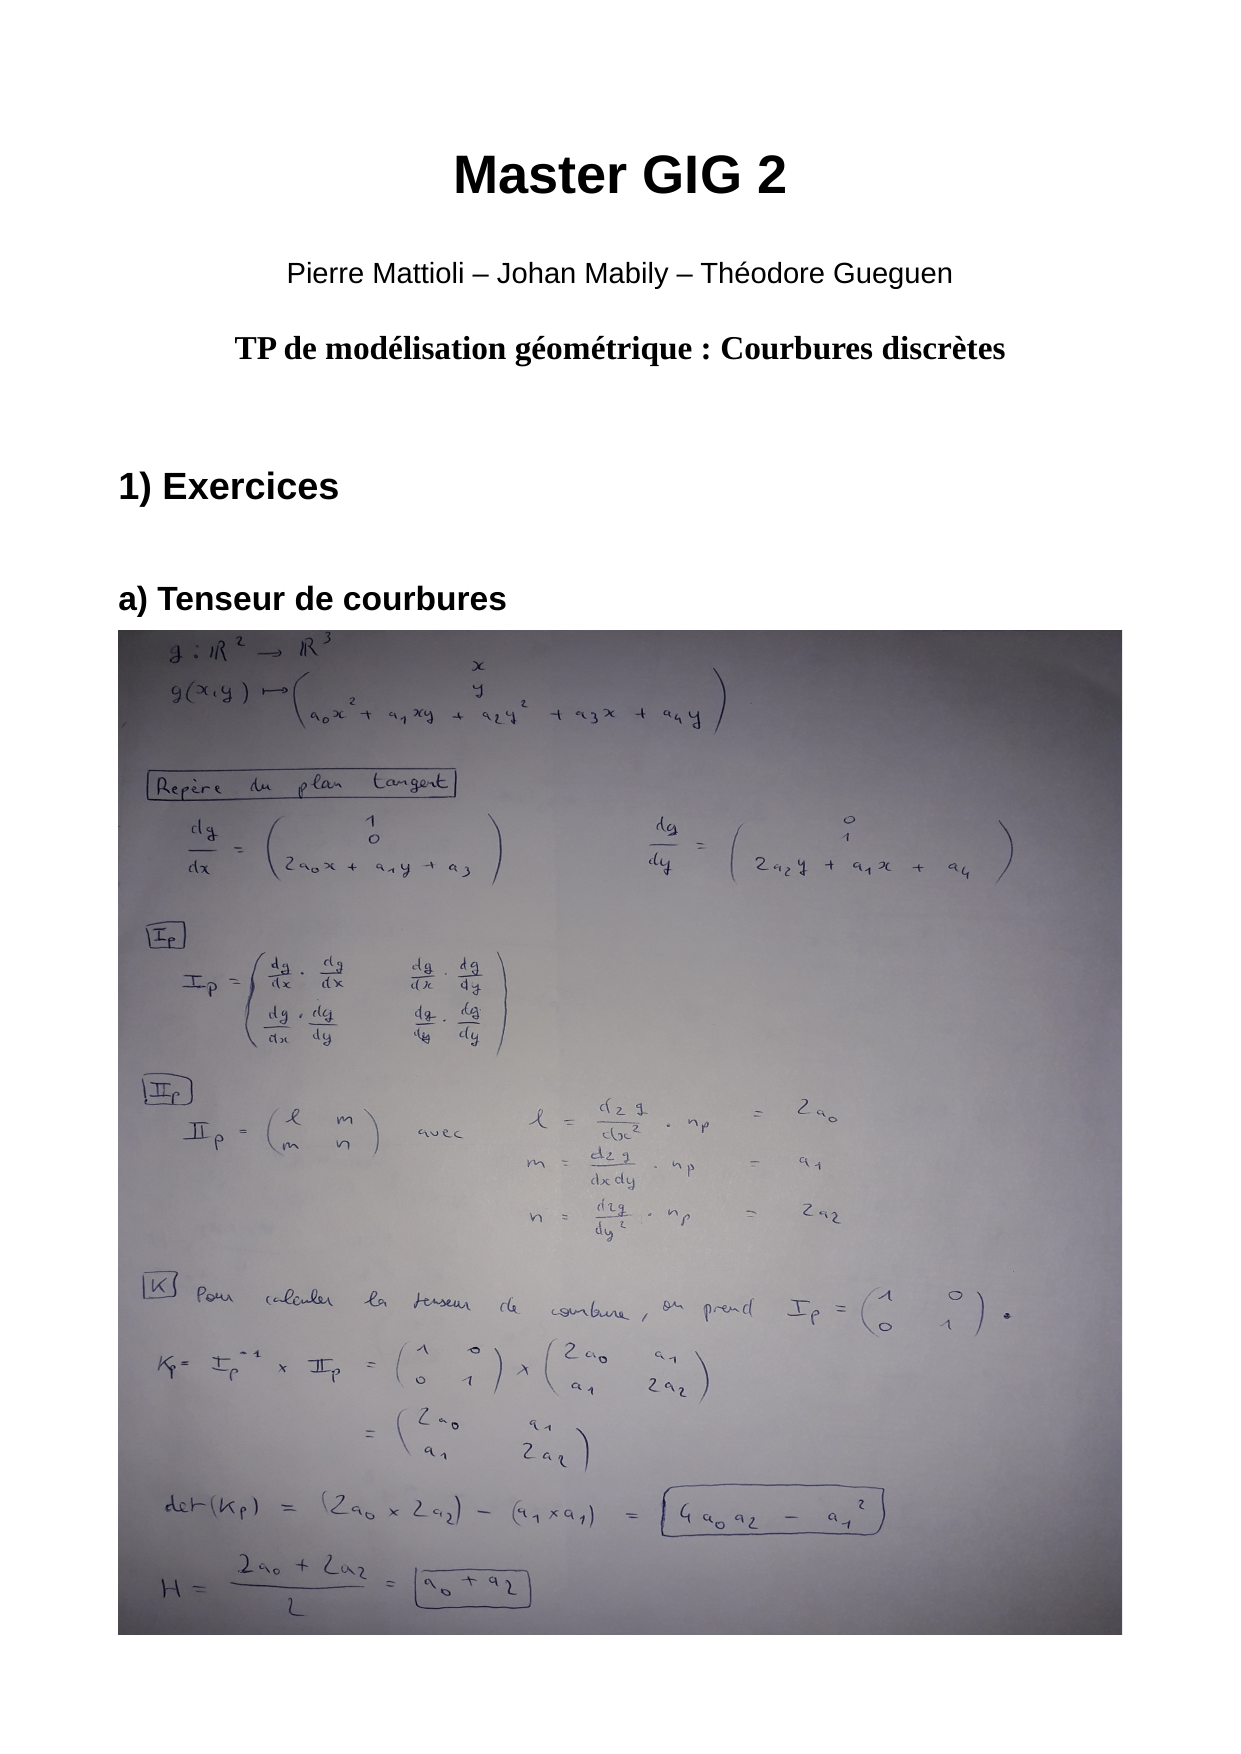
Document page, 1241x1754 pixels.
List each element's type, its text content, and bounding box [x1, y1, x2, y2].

title Master GIG 2 [118, 143, 1122, 205]
text TP de modélisation géométrique : Courbures discrètes [118, 328, 1122, 367]
subtitle 1) Exercices [118, 464, 1122, 507]
subtitle a) Tenseur de courbures [118, 579, 1122, 618]
picture [118, 630, 1123, 1635]
text Pierre Mattioli – Johan Mabily – Théodore Gueguen [118, 256, 1122, 290]
